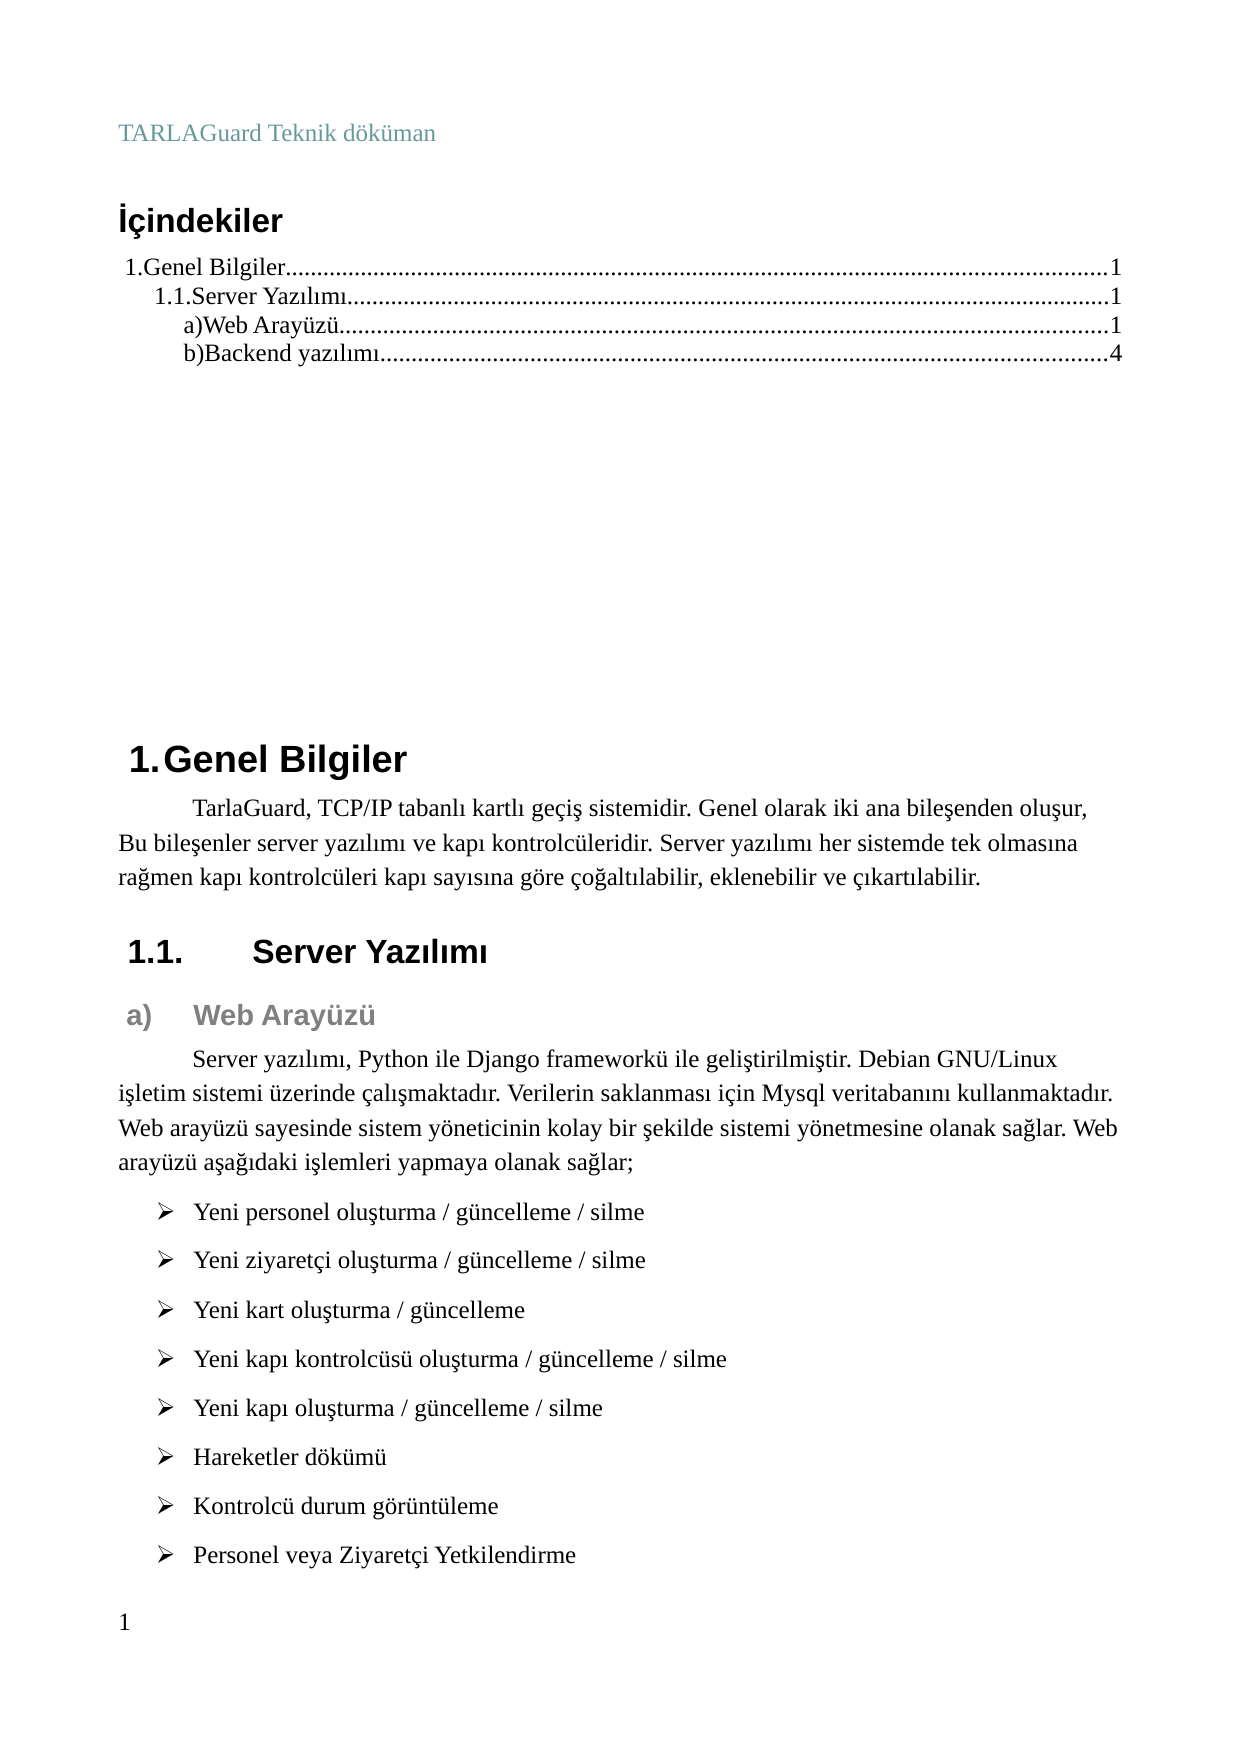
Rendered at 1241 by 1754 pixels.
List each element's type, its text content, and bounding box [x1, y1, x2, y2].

text b)Backend yazılımı 4 [177, 338, 1122, 367]
text 1.Genel Bilgiler 1 [118, 252, 1122, 281]
list Hareketler dökümü [156, 1442, 1122, 1471]
list Yeni kart oluşturma / güncelleme [156, 1295, 1122, 1323]
list Kontrolcü durum görüntüleme [156, 1491, 1122, 1520]
list Yeni kapı kontrolcüsü oluşturma / güncelleme / silme [156, 1344, 1122, 1372]
subtitle Genel Bilgiler [118, 737, 1122, 781]
subtitle İçindekiler [118, 201, 1122, 240]
subtitle Server Yazılımı [118, 932, 1122, 971]
text 1.1.Server Yazılımı 1 [148, 281, 1122, 310]
text a)Web Arayüzü 1 [177, 310, 1122, 338]
list Yeni kapı oluşturma / güncelleme / silme [156, 1393, 1122, 1422]
list Personel veya Ziyaretçi Yetkilendirme [156, 1540, 1122, 1569]
subtitle Web Arayüzü [118, 998, 1122, 1032]
list Yeni personel oluşturma / güncelleme / silme [156, 1197, 1122, 1225]
list Yeni ziyaretçi oluşturma / güncelleme / silme [156, 1246, 1122, 1274]
text Server yazılımı, Python ile Django frameworkü ile geliştirilmiştir. Debian GNU/Linux işletim sistemi üzerinde çalışmaktadır. Verilerin saklanması için Mysql veritabanını kullanmaktadır. Web arayüzü sayesinde sistem yöneticinin kolay bir şekilde sistemi yönetmesine olanak sağlar. Web arayüzü aşağıdaki işlemleri yapmaya olanak sağlar; [118, 1044, 1122, 1176]
text TarlaGuard, TCP/IP tabanlı kartlı geçiş sistemidir. Genel olarak iki ana bileşenden oluşur, Bu bileşenler server yazılımı ve kapı kontrolcüleridir. Server yazılımı her sistemde tek olmasına rağmen kapı kontrolcüleri kapı sayısına göre çoğaltılabilir, eklenebilir ve çıkartılabilir. [118, 793, 1122, 891]
